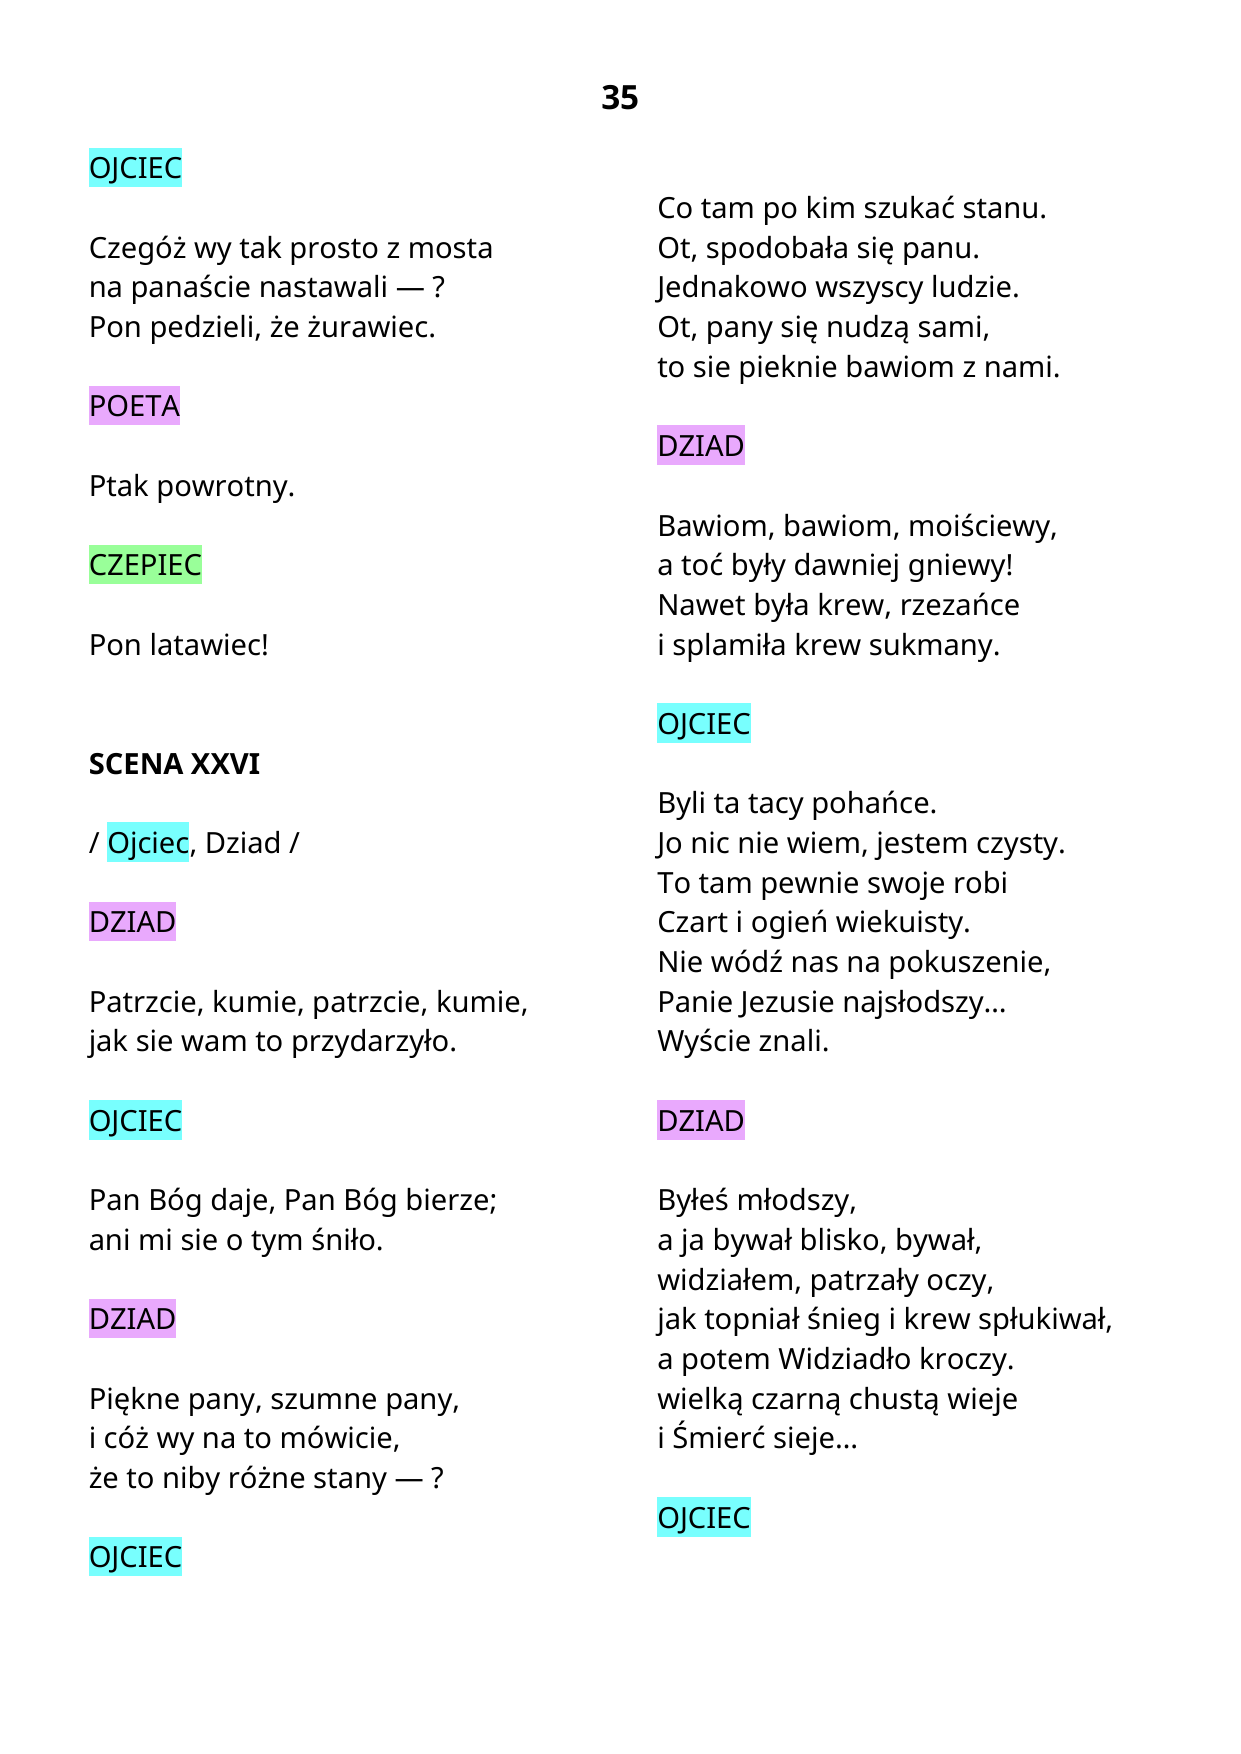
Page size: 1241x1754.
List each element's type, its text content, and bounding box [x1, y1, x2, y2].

text / Ojciec, Dziad / [88, 822, 583, 862]
text Piękne pany, szumne pany, [88, 1378, 583, 1418]
text jak sie wam to przydarzyło. [88, 1021, 583, 1060]
text a potem Widziadło kroczy. [657, 1338, 1152, 1378]
text OJCIEC [88, 1537, 583, 1576]
text Co tam po kim szukać stanu. [657, 187, 1152, 227]
text i Śmierć sieje… [657, 1418, 1152, 1457]
text OJCIEC [657, 703, 1152, 743]
text a toć były dawniej gniewy! [657, 544, 1152, 584]
text Pan Bóg daje, Pan Bóg bierze; [88, 1179, 583, 1219]
text Nie wódź nas na pokuszenie, [657, 941, 1152, 981]
text Pon pedzieli, że żurawiec. [88, 306, 583, 346]
text POETA [88, 386, 583, 425]
text OJCIEC [657, 1497, 1152, 1537]
text Ot, spodobała się panu. [657, 227, 1152, 267]
text Ptak powrotny. [88, 465, 583, 505]
text ani mi sie o tym śniło. [88, 1219, 583, 1259]
text Czart i ogień wiekuisty. [657, 902, 1152, 941]
text DZIAD [88, 1298, 583, 1338]
text Wyście znali. [657, 1021, 1152, 1060]
text Nawet była krew, rzezańce [657, 584, 1152, 624]
text OJCIEC [88, 1100, 583, 1140]
text że to niby różne stany — ? [88, 1457, 583, 1497]
text jak topniał śnieg i krew spłukiwał, [657, 1298, 1152, 1338]
text Ot, pany się nudzą sami, [657, 306, 1152, 346]
text Czegóż wy tak prosto z mosta [88, 227, 583, 267]
text wielką czarną chustą wieje [657, 1378, 1152, 1418]
text na panaście nastawali — ? [88, 267, 583, 306]
text Pon latawiec! [88, 624, 583, 663]
text i splamiła krew sukmany. [657, 624, 1152, 663]
text OJCIEC [88, 148, 583, 187]
text i cóż wy na to mówicie, [88, 1418, 583, 1457]
text Byłeś młodszy, [657, 1179, 1152, 1219]
text Jednakowo wszyscy ludzie. [657, 267, 1152, 306]
text Patrzcie, kumie, patrzcie, kumie, [88, 981, 583, 1021]
text to sie pieknie bawiom z nami. [657, 346, 1152, 386]
text SCENA XXVI [88, 743, 583, 783]
text a ja bywał blisko, bywał, [657, 1219, 1152, 1259]
text To tam pewnie swoje robi [657, 862, 1152, 902]
text DZIAD [657, 425, 1152, 465]
text Byli ta tacy pohańce. [657, 783, 1152, 822]
text widziałem, patrzały oczy, [657, 1259, 1152, 1298]
text CZEPIEC [88, 544, 583, 584]
text Panie Jezusie najsłodszy… [657, 981, 1152, 1021]
text DZIAD [88, 902, 583, 941]
text DZIAD [657, 1100, 1152, 1140]
text Bawiom, bawiom, moiściewy, [657, 505, 1152, 544]
text Jo nic nie wiem, jestem czysty. [657, 822, 1152, 862]
